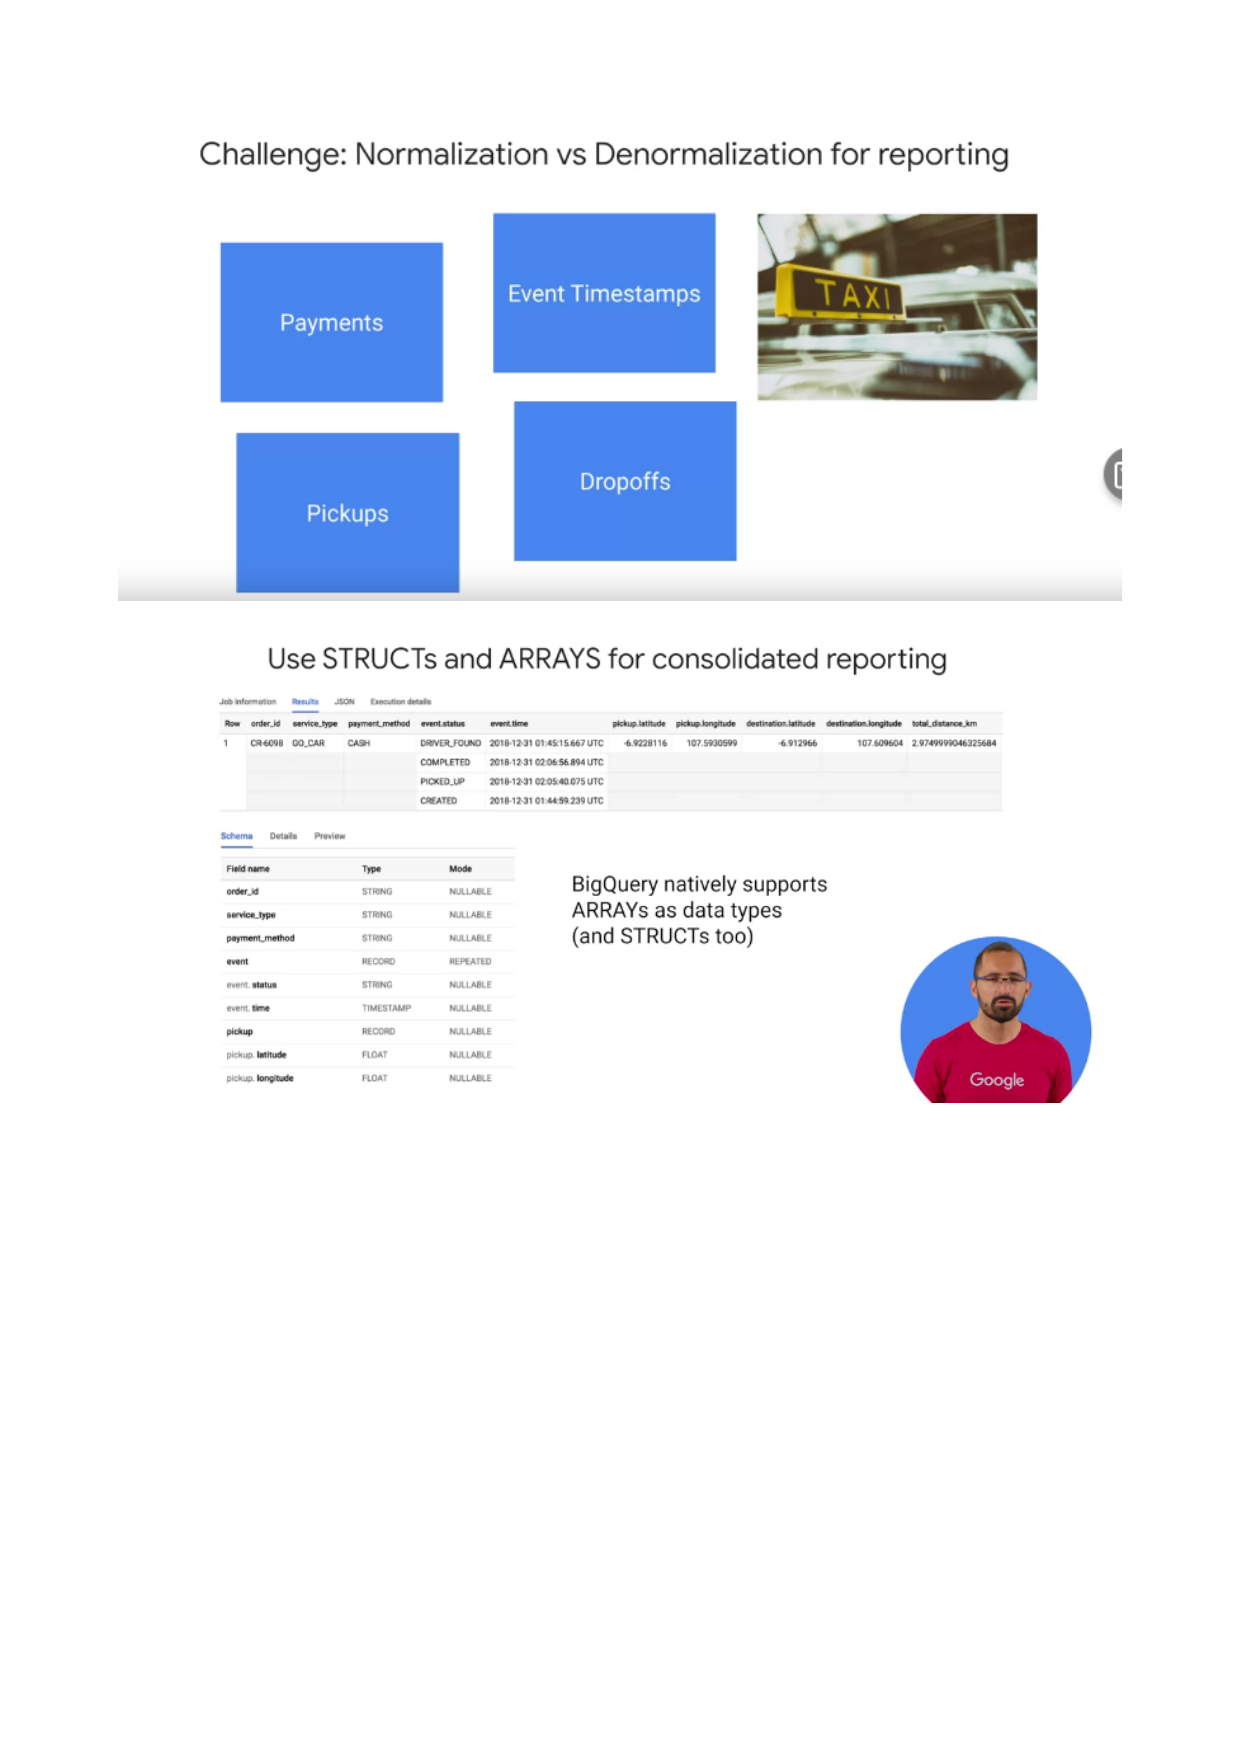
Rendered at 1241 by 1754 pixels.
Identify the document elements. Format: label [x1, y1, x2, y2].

picture [118, 628, 1123, 1103]
picture [118, 118, 1123, 601]
